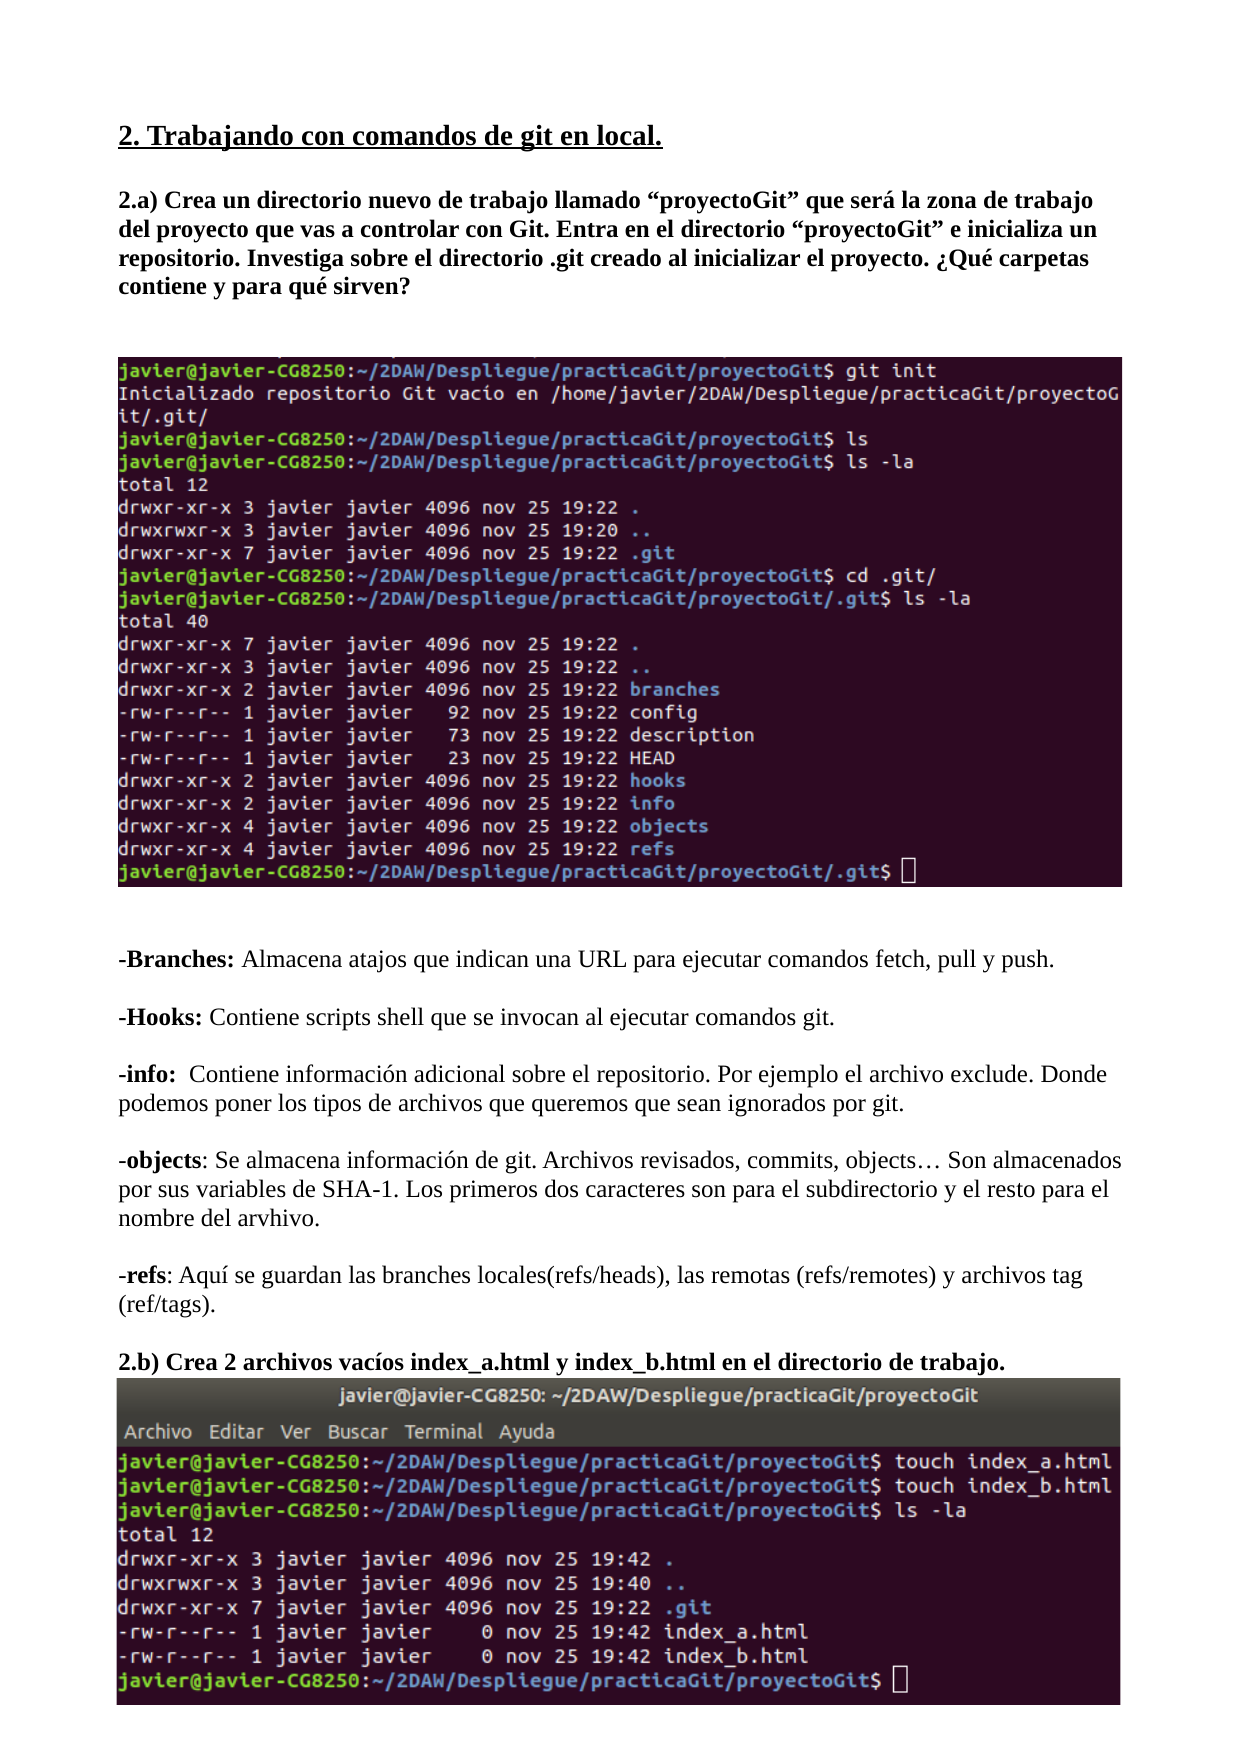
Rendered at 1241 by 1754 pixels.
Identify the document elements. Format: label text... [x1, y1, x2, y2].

text -Hooks: Contiene scripts shell que se invocan al ejecutar comandos git. [118, 1002, 1122, 1031]
text contiene y para qué sirven? [118, 271, 1122, 300]
text 2.b) Crea 2 archivos vacíos index_a.html y index_b.html en el directorio de trabajo. [118, 1347, 1122, 1376]
text -objects: Se almacena información de git. Archivos revisados, commits, objects… Son almacenados por sus variables de SHA-1. Los primeros dos caracteres son para el subdirectorio y el resto para el nombre del arvhivo. [118, 1146, 1122, 1232]
picture [116, 1378, 1121, 1705]
text -Branches: Almacena atajos que indican una URL para ejecutar comandos fetch, pull y push. [118, 944, 1122, 973]
picture [118, 357, 1123, 887]
text 2.a) Crea un directorio nuevo de trabajo llamado “proyectoGit” que será la zona de trabajo del proyecto que vas a controlar con Git. Entra en el directorio “proyectoGit” e inicializa un [118, 185, 1122, 243]
text -refs: Aquí se guardan las branches locales(refs/heads), las remotas (refs/remotes) y archivos tag (ref/tags). [118, 1261, 1122, 1318]
text repositorio. Investiga sobre el directorio .git creado al inicializar el proyecto. ¿Qué carpetas [118, 243, 1122, 271]
text -info: Contiene información adicional sobre el repositorio. Por ejemplo el archivo exclude. Donde podemos poner los tipos de archivos que queremos que sean ignorados por git. [118, 1059, 1122, 1117]
text 2. Trabajando con comandos de git en local. [118, 118, 1122, 152]
